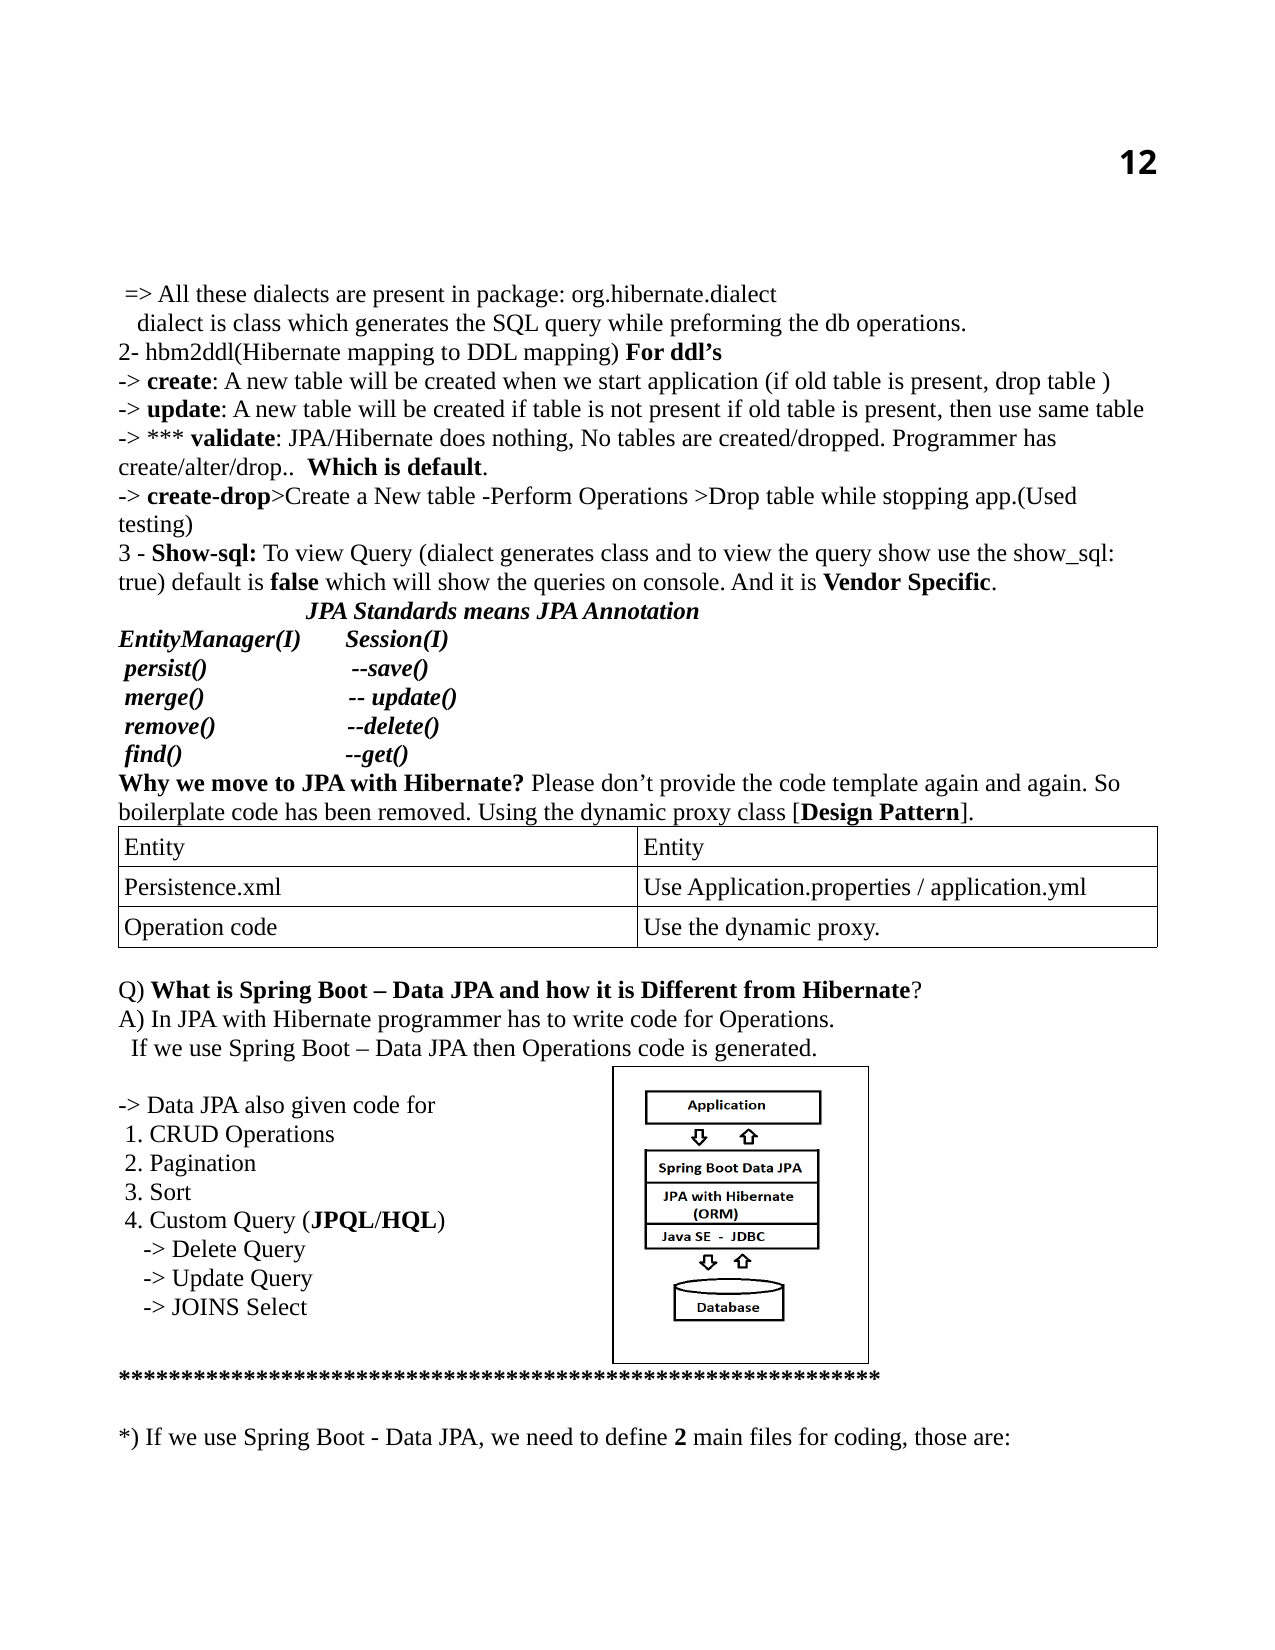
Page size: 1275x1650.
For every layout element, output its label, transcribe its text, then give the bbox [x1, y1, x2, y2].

text [869, 1119, 1157, 1148]
text -> update: A new table will be created if table is not present if old table is present, then use same table [118, 394, 1157, 423]
text JPA Standards means JPA Annotation [118, 596, 1157, 624]
text [869, 1206, 1157, 1234]
text Q) What is Spring Boot – Data JPA and how it is Different from Hibernate? [118, 976, 1157, 1004]
table_cell Use Application.properties / application.yml [638, 867, 1157, 906]
text persist() --save() [118, 653, 1157, 682]
table_cell Use the dynamic proxy. [638, 907, 1157, 947]
text -> Delete Query [118, 1234, 612, 1263]
text [869, 1091, 1157, 1119]
text -> create-drop>Create a New table -Perform Operations >Drop table while stopping app.(Used testing) [118, 481, 1157, 538]
text ************************************************************* [118, 1349, 1157, 1393]
text [869, 1263, 1157, 1292]
table_header Entity [638, 827, 1157, 866]
table_cell Persistence.xml [119, 867, 637, 906]
text => All these dialects are present in package: org.hibernate.dialect dialect is class which generates the SQL query while preforming the db operations. [118, 279, 1157, 337]
picture [616, 1070, 865, 1360]
text [869, 1177, 1157, 1206]
text 3. Sort [118, 1177, 612, 1206]
text 2- hbm2ddl(Hibernate mapping to DDL mapping) For ddl’s -> create: A new table will be created when we start application (if old table is present, drop table ) [118, 337, 1157, 394]
text 4. Custom Query (JPQL/HQL) [118, 1206, 612, 1234]
text -> Data JPA also given code for [118, 1091, 612, 1119]
text EntityManager(I) Session(I) [118, 624, 1157, 653]
text -> *** validate: JPA/Hibernate does nothing, No tables are created/dropped. Programmer has create/alter/drop.. Which is default. [118, 423, 1157, 481]
text 2. Pagination [118, 1148, 612, 1177]
text merge() -- update() [118, 682, 1157, 711]
text 3 - Show-sql: To view Query (dialect generates class and to view the query show use the show_sql: true) default is false which will show the queries on console. And it is Vendor Specific. [118, 538, 1157, 596]
text [869, 1292, 1157, 1321]
text Why we move to JPA with Hibernate? Please don’t provide the code template again and again. So boilerplate code has been removed. Using the dynamic proxy class [Design Pattern]. [118, 768, 1157, 826]
table_header Entity [119, 827, 637, 866]
text [869, 1234, 1157, 1263]
text remove() --delete() [118, 711, 1157, 739]
text If we use Spring Boot – Data JPA then Operations code is generated. [118, 1033, 1157, 1062]
text *) If we use Spring Boot - Data JPA, we need to define 2 main files for coding, those are: [118, 1422, 1157, 1451]
text 1. CRUD Operations [118, 1119, 612, 1148]
text find() --get() [118, 739, 1157, 768]
text A) In JPA with Hibernate programmer has to write code for Operations. [118, 1004, 1157, 1033]
text -> Update Query [118, 1263, 612, 1292]
text -> JOINS Select [118, 1292, 612, 1321]
text [869, 1148, 1157, 1177]
table_cell Operation code [119, 907, 637, 947]
